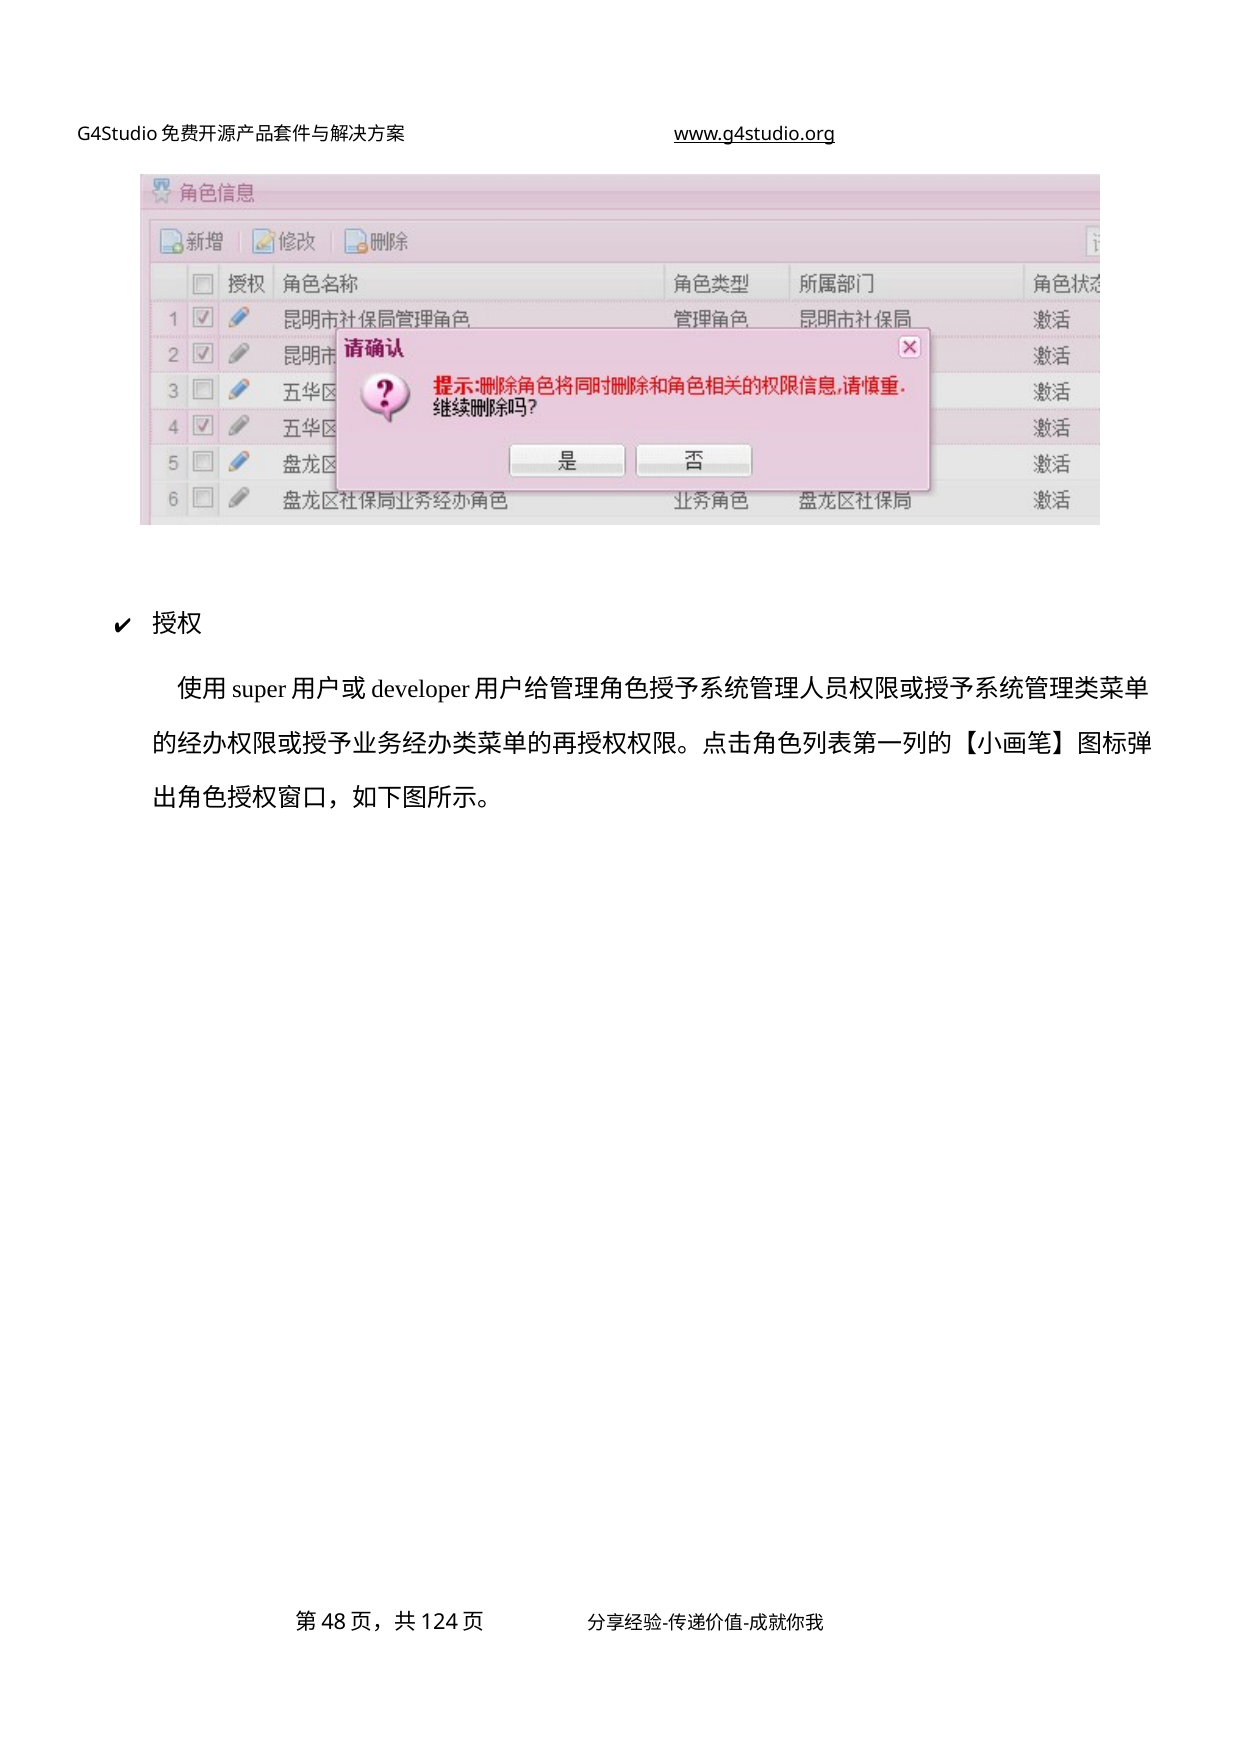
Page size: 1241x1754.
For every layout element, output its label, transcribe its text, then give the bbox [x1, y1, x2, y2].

list 授权 [114, 605, 1163, 639]
picture [140, 174, 1100, 525]
list 使用super用户或developer用户给管理角色授予系统管理人员权限或授予系统管理类菜单的经办权限或授予业务经办类菜单的再授权权限。点击角色列表第一列的【小画笔】图标弹出角色授权窗口，如下图所示。 [114, 669, 1163, 814]
